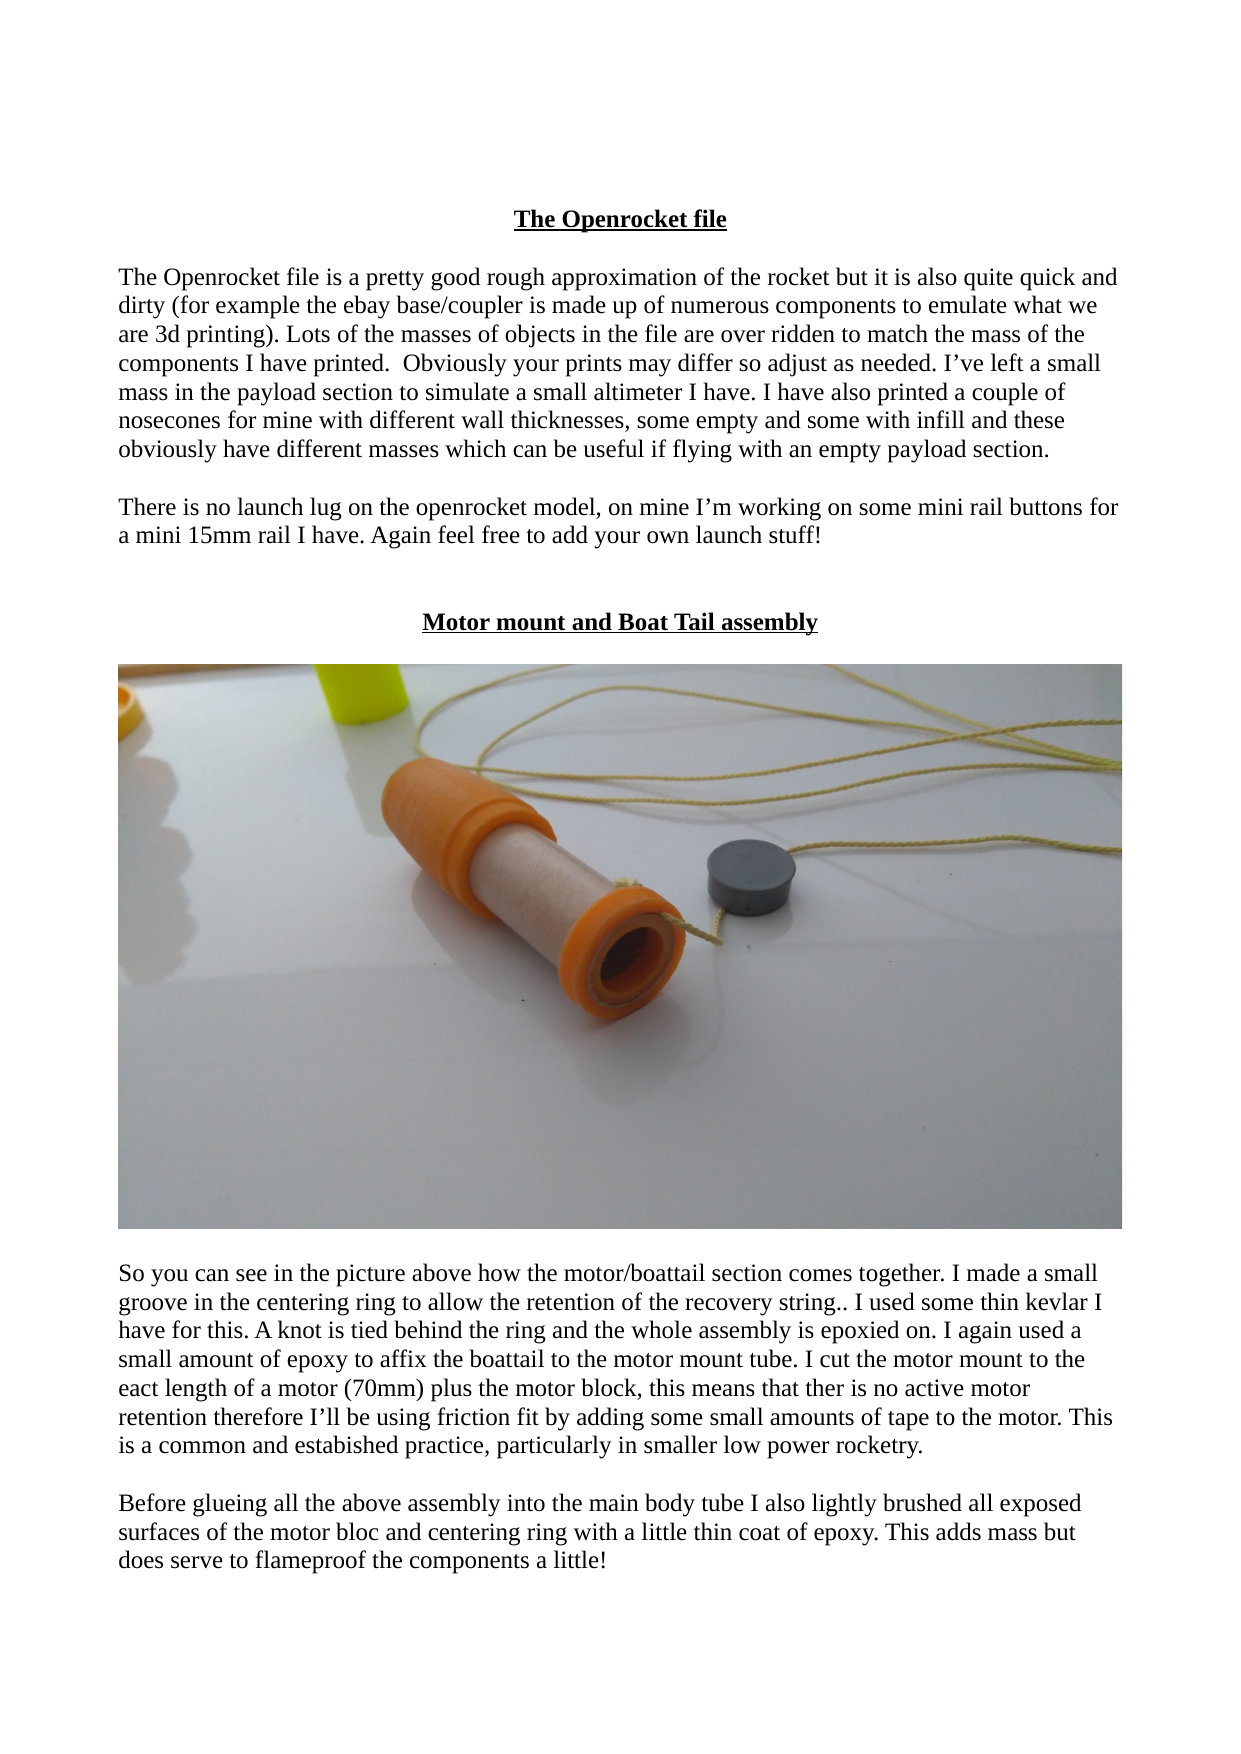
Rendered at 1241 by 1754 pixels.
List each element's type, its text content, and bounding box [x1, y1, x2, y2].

text There is no launch lug on the openrocket model, on mine I’m working on some mini rail buttons for a mini 15mm rail I have. Again feel free to add your own launch stuff! [118, 492, 1122, 549]
text The Openrocket file is a pretty good rough approximation of the rocket but it is also quite quick and dirty (for example the ebay base/coupler is made up of numerous components to emulate what we are 3d printing). Lots of the masses of objects in the file are over ridden to match the mass of the components I have printed. Obviously your prints may differ so adjust as needed. I’ve left a small mass in the payload section to simulate a small altimeter I have. I have also printed a couple of nosecones for mine with different wall thicknesses, some empty and some with infill and these obviously have different masses which can be useful if flying with an empty payload section. [118, 262, 1122, 463]
picture [118, 664, 1123, 1229]
text So you can see in the picture above how the motor/boattail section comes together. I made a small groove in the centering ring to allow the retention of the recovery string.. I used some thin kevlar I have for this. A knot is tied behind the ring and the whole assembly is epoxied on. I again used a small amount of epoxy to affix the boattail to the motor mount tube. I cut the motor mount to the eact length of a motor (70mm) plus the motor block, this means that ther is no active motor retention therefore I’ll be using friction fit by adding some small amounts of tape to the motor. This is a common and estabished practice, particularly in smaller low power rocketry. [118, 1258, 1122, 1459]
text The Openrocket file [118, 204, 1122, 233]
text Before glueing all the above assembly into the main body tube I also lightly brushed all exposed surfaces of the motor bloc and centering ring with a little thin coat of epoxy. This adds mass but does serve to flameproof the components a little! [118, 1488, 1122, 1574]
text Motor mount and Boat Tail assembly [118, 607, 1122, 636]
